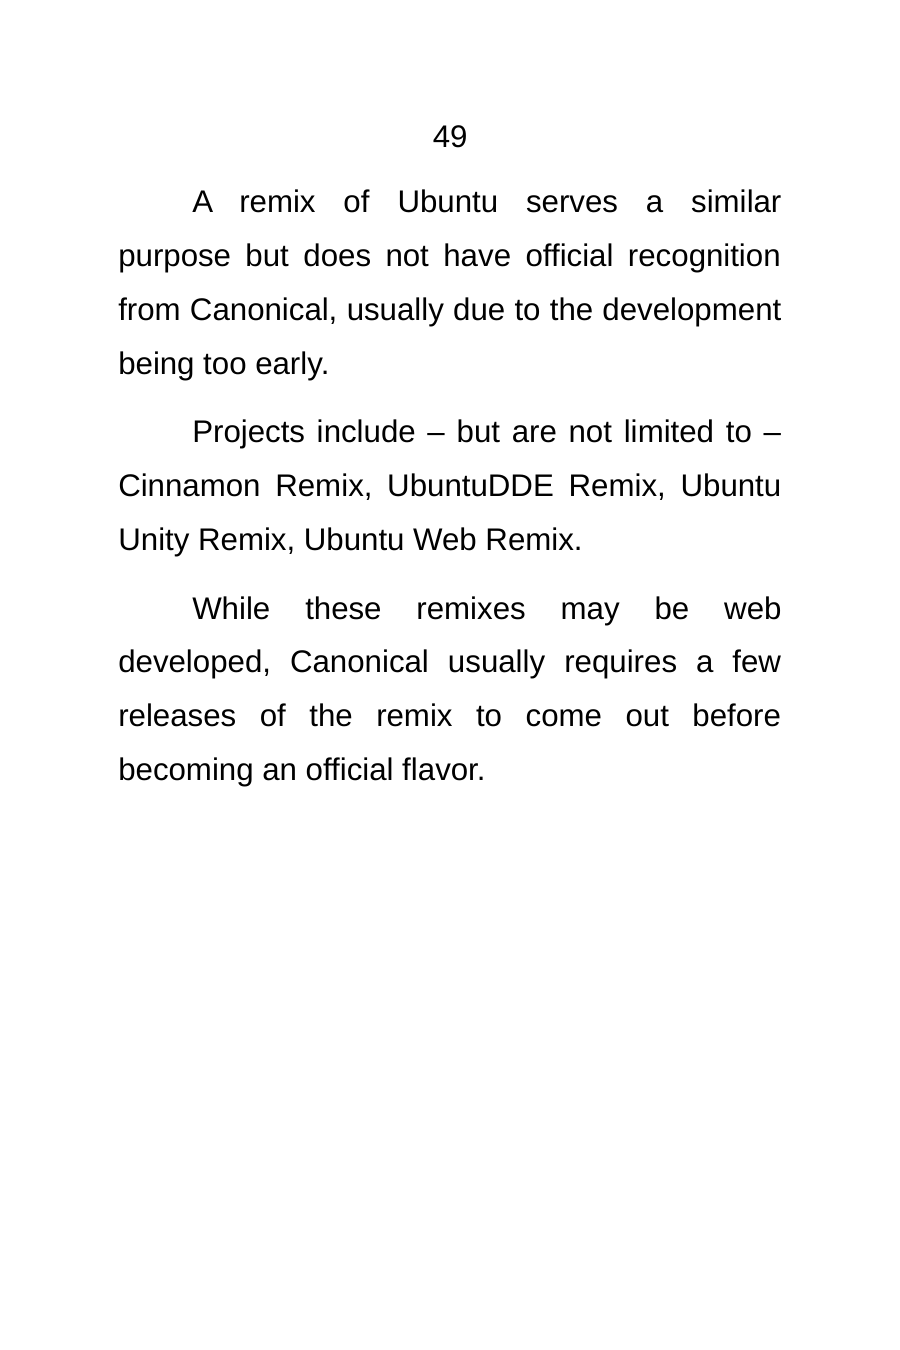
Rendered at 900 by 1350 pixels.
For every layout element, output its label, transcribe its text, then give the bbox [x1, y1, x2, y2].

text Projects include – but are not limited to – Cinnamon Remix, UbuntuDDE Remix, Ubuntu Unity Remix, Ubuntu Web Remix. [118, 413, 782, 557]
text A remix of Ubuntu serves a similar purpose but does not have official recognition from Canonical, usually due to the development being too early. [118, 183, 782, 381]
text While these remixes may be web developed, Canonical usually requires a few releases of the remix to come out before becoming an official flavor. [118, 590, 782, 787]
